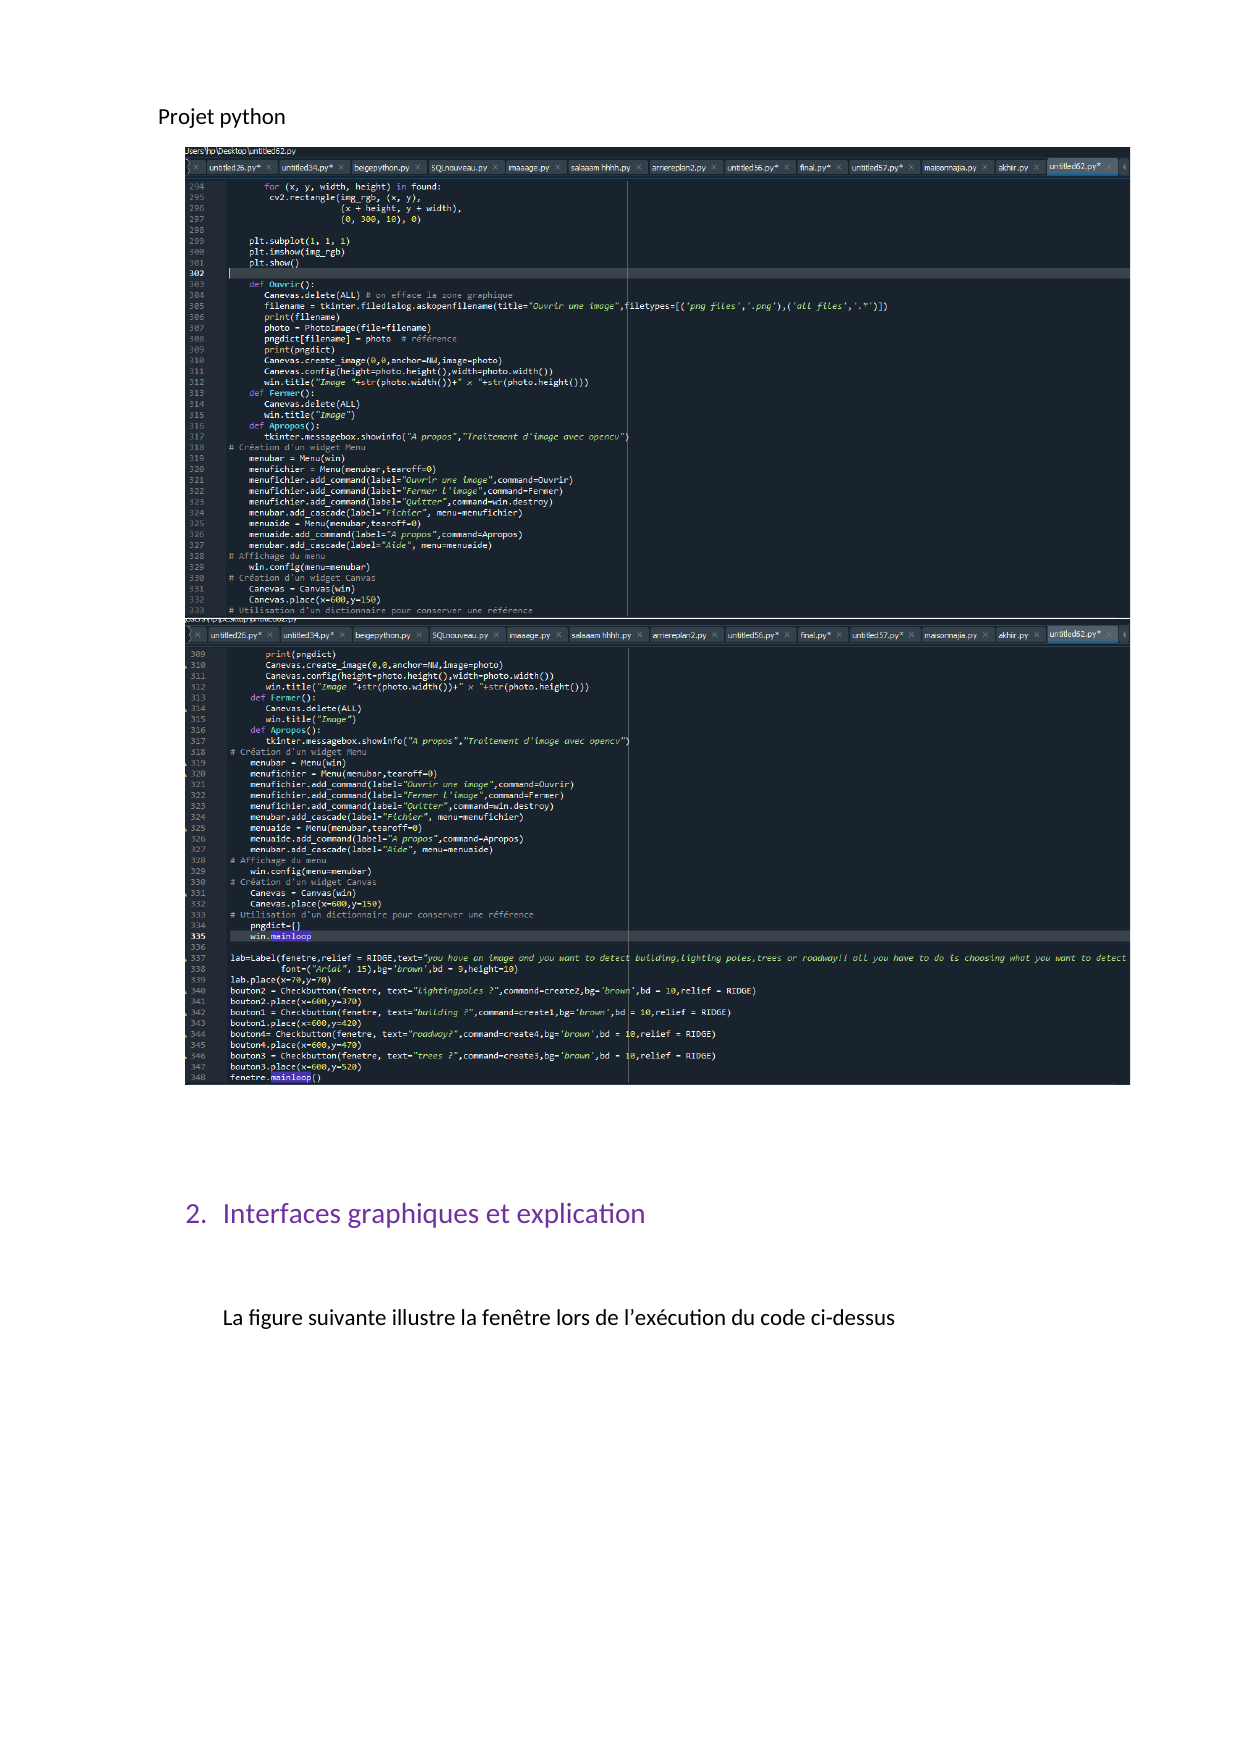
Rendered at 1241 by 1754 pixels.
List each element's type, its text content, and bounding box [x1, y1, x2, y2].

list La figure suivante illustre la fenêtre lors de l’exécution du code ci-dessus [223, 1303, 1093, 1331]
list Interfaces graphiques et explication [185, 1195, 1093, 1230]
